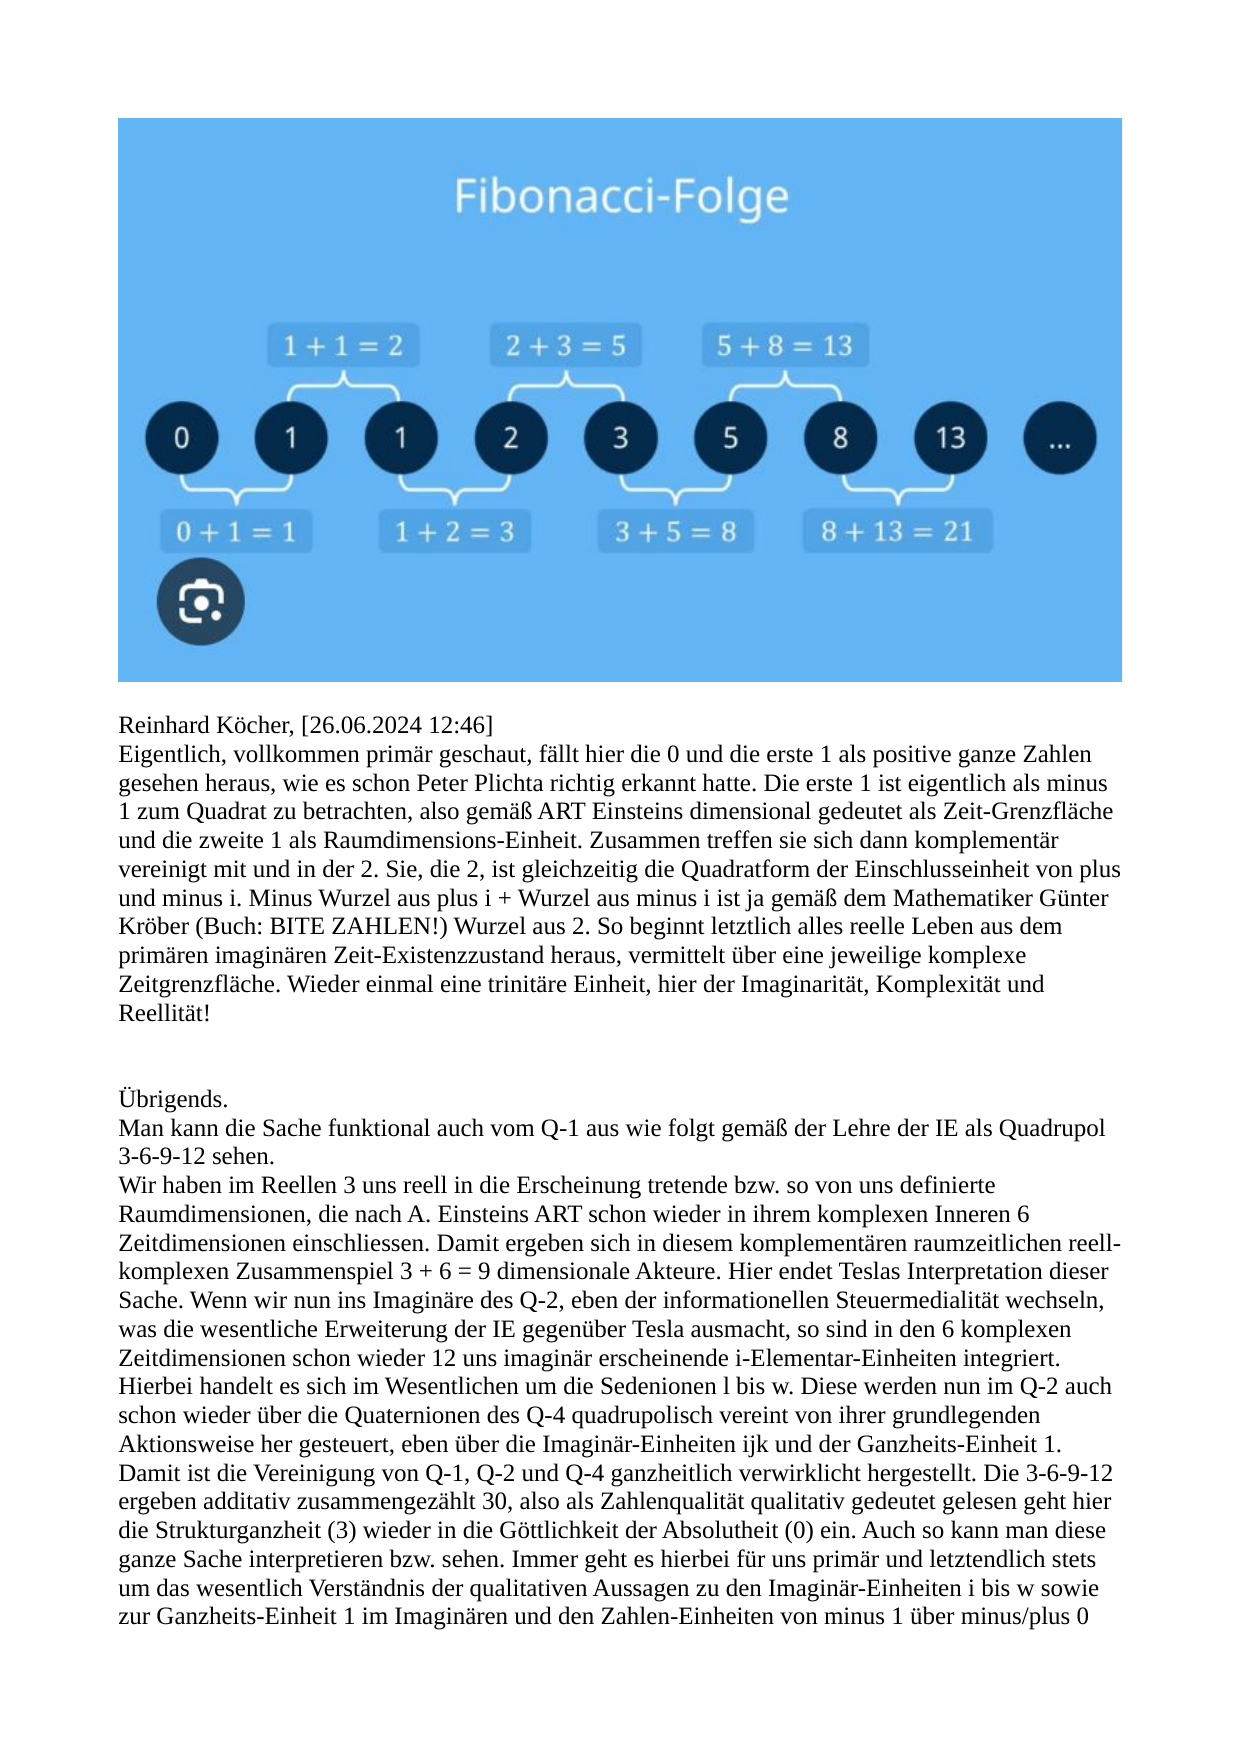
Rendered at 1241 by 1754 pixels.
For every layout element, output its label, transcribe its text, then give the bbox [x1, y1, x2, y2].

text Reinhard Köcher, [26.06.2024 12:46] [118, 710, 1122, 739]
text Man kann die Sache funktional auch vom Q-1 aus wie folgt gemäß der Lehre der IE als Quadrupol 3-6-9-12 sehen. [118, 1113, 1122, 1170]
text Eigentlich, vollkommen primär geschaut, fällt hier die 0 und die erste 1 als positive ganze Zahlen gesehen heraus, wie es schon Peter Plichta richtig erkannt hatte. Die erste 1 ist eigentlich als minus 1 zum Quadrat zu betrachten, also gemäß ART Einsteins dimensional gedeutet als Zeit-Grenzfläche und die zweite 1 als Raumdimensions-Einheit. Zusammen treffen sie sich dann komplementär vereinigt mit und in der 2. Sie, die 2, ist gleichzeitig die Quadratform der Einschlusseinheit von plus und minus i. Minus Wurzel aus plus i + Wurzel aus minus i ist ja gemäß dem Mathematiker Günter Kröber (Buch: BITE ZAHLEN!) Wurzel aus 2. So beginnt letztlich alles reelle Leben aus dem primären imaginären Zeit-Existenzzustand heraus, vermittelt über eine jeweilige komplexe Zeitgrenzfläche. Wieder einmal eine trinitäre Einheit, hier der Imaginarität, Komplexität und Reellität! [118, 739, 1122, 1026]
text Wir haben im Reellen 3 uns reell in die Erscheinung tretende bzw. so von uns definierte Raumdimensionen, die nach A. Einsteins ART schon wieder in ihrem komplexen Inneren 6 Zeitdimensionen einschliessen. Damit ergeben sich in diesem komplementären raumzeitlichen reell-komplexen Zusammenspiel 3 + 6 = 9 dimensionale Akteure. Hier endet Teslas Interpretation dieser Sache. Wenn wir nun ins Imaginäre des Q-2, eben der informationellen Steuermedialität wechseln, was die wesentliche Erweiterung der IE gegenüber Tesla ausmacht, so sind in den 6 komplexen Zeitdimensionen schon wieder 12 uns imaginär erscheinende i-Elementar-Einheiten integriert. Hierbei handelt es sich im Wesentlichen um die Sedenionen l bis w. Diese werden nun im Q-2 auch schon wieder über die Quaternionen des Q-4 quadrupolisch vereint von ihrer grundlegenden Aktionsweise her gesteuert, eben über die Imaginär-Einheiten ijk und der Ganzheits-Einheit 1. Damit ist die Vereinigung von Q-1, Q-2 und Q-4 ganzheitlich verwirklicht hergestellt. Die 3-6-9-12 ergeben additativ zusammengezählt 30, also als Zahlenqualität qualitativ gedeutet gelesen geht hier die Strukturganzheit (3) wieder in die Göttlichkeit der Absolutheit (0) ein. Auch so kann man diese ganze Sache interpretieren bzw. sehen. Immer geht es hierbei für uns primär und letztendlich stets um das wesentlich Verständnis der qualitativen Aussagen zu den Imaginär-Einheiten i bis w sowie zur Ganzheits-Einheit 1 im Imaginären und den Zahlen-Einheiten von minus 1 über minus/plus 0 [118, 1170, 1122, 1630]
picture [118, 118, 1123, 682]
text Übrigends. [118, 1084, 1122, 1113]
